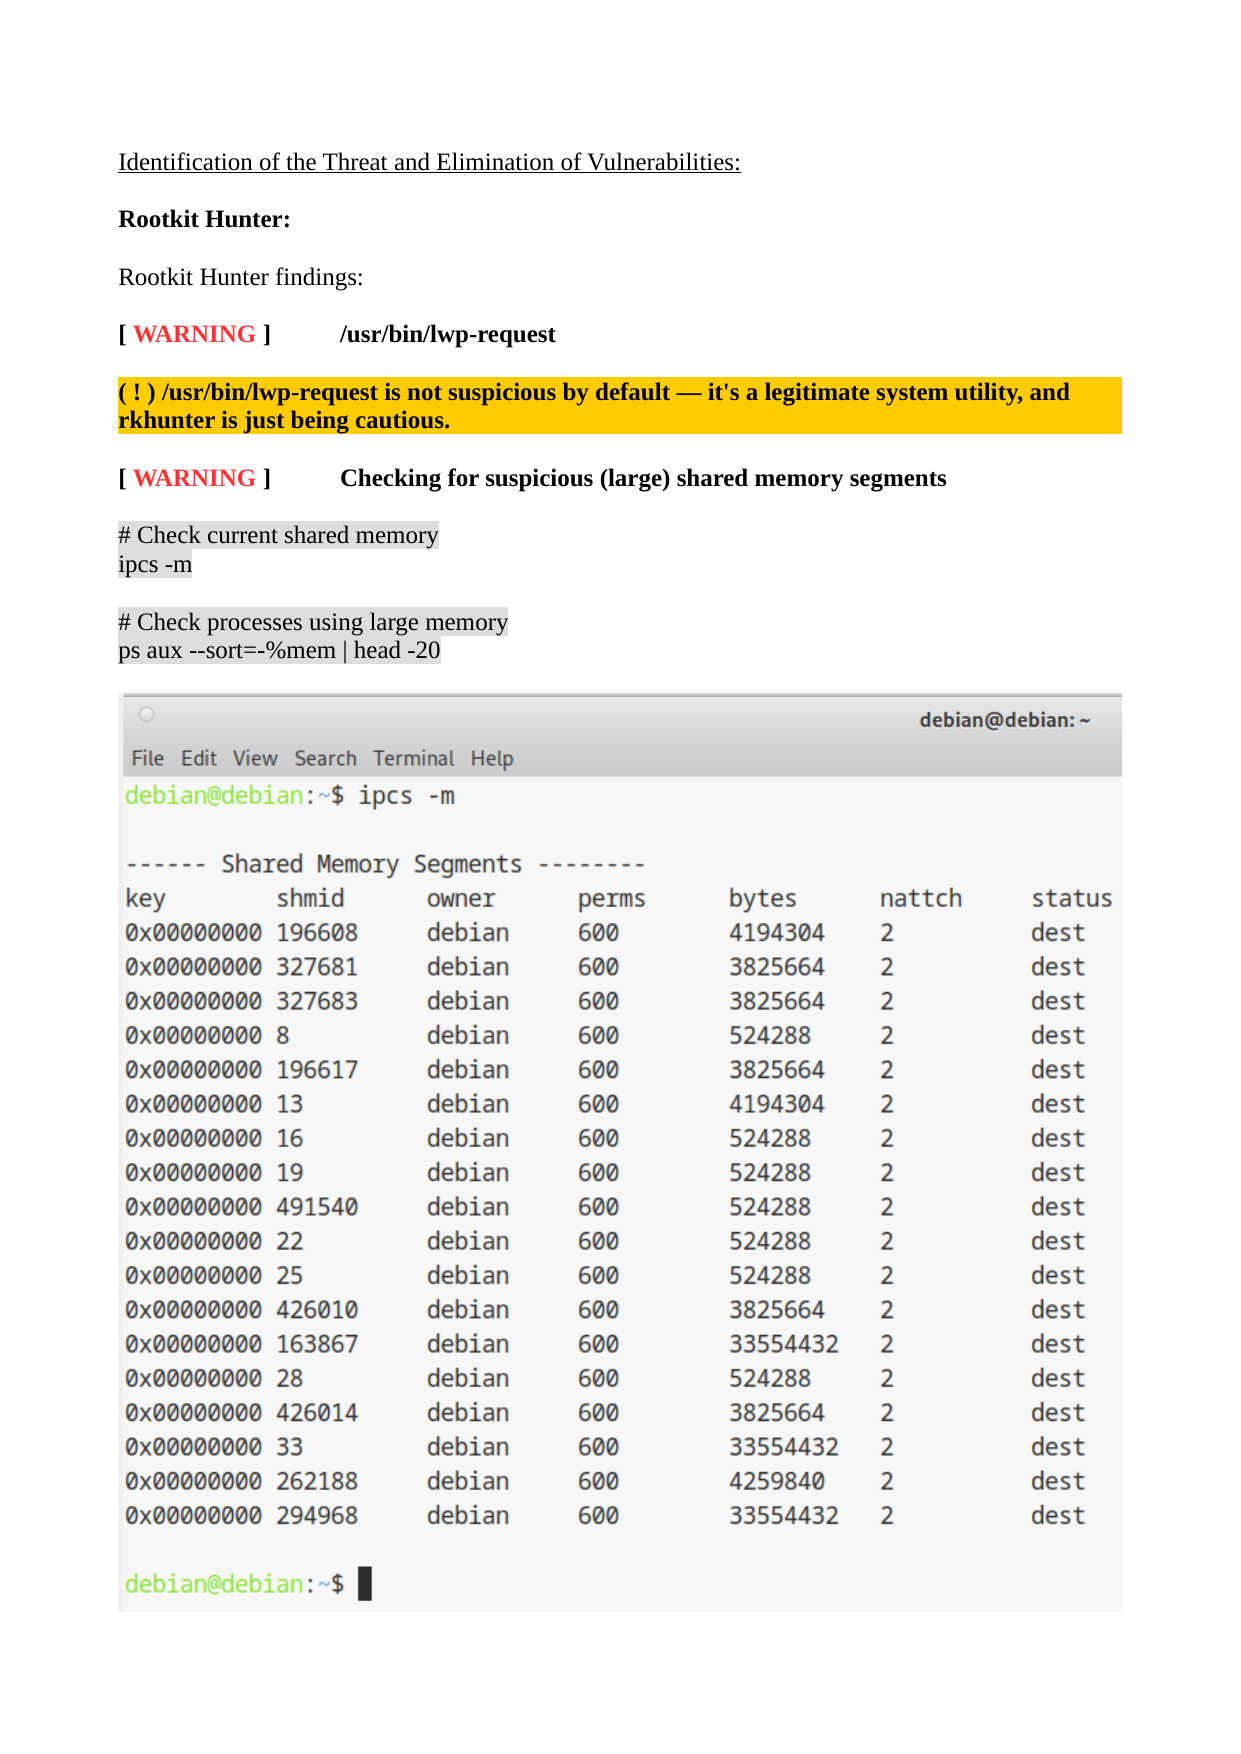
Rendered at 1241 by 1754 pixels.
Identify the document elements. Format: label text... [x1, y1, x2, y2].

text # Check processes using large memory [118, 607, 1122, 636]
picture [118, 693, 1123, 1612]
text Identification of the Threat and Elimination of Vulnerabilities: [118, 147, 1122, 176]
text # Check current shared memory [118, 521, 1122, 549]
text ps aux --sort=-%mem | head -20 [118, 636, 1122, 664]
text [ WARNING ] Checking for suspicious (large) shared memory segments [118, 463, 1122, 492]
text ipcs -m [118, 549, 1122, 578]
text Rootkit Hunter findings: [118, 262, 1122, 291]
text Rootkit Hunter: [118, 204, 1122, 233]
text ( ! ) /usr/bin/lwp-request is not suspicious by default — it's a legitimate system utility, and rkhunter is just being cautious. [118, 377, 1122, 434]
text [ WARNING ] /usr/bin/lwp-request [118, 319, 1122, 348]
